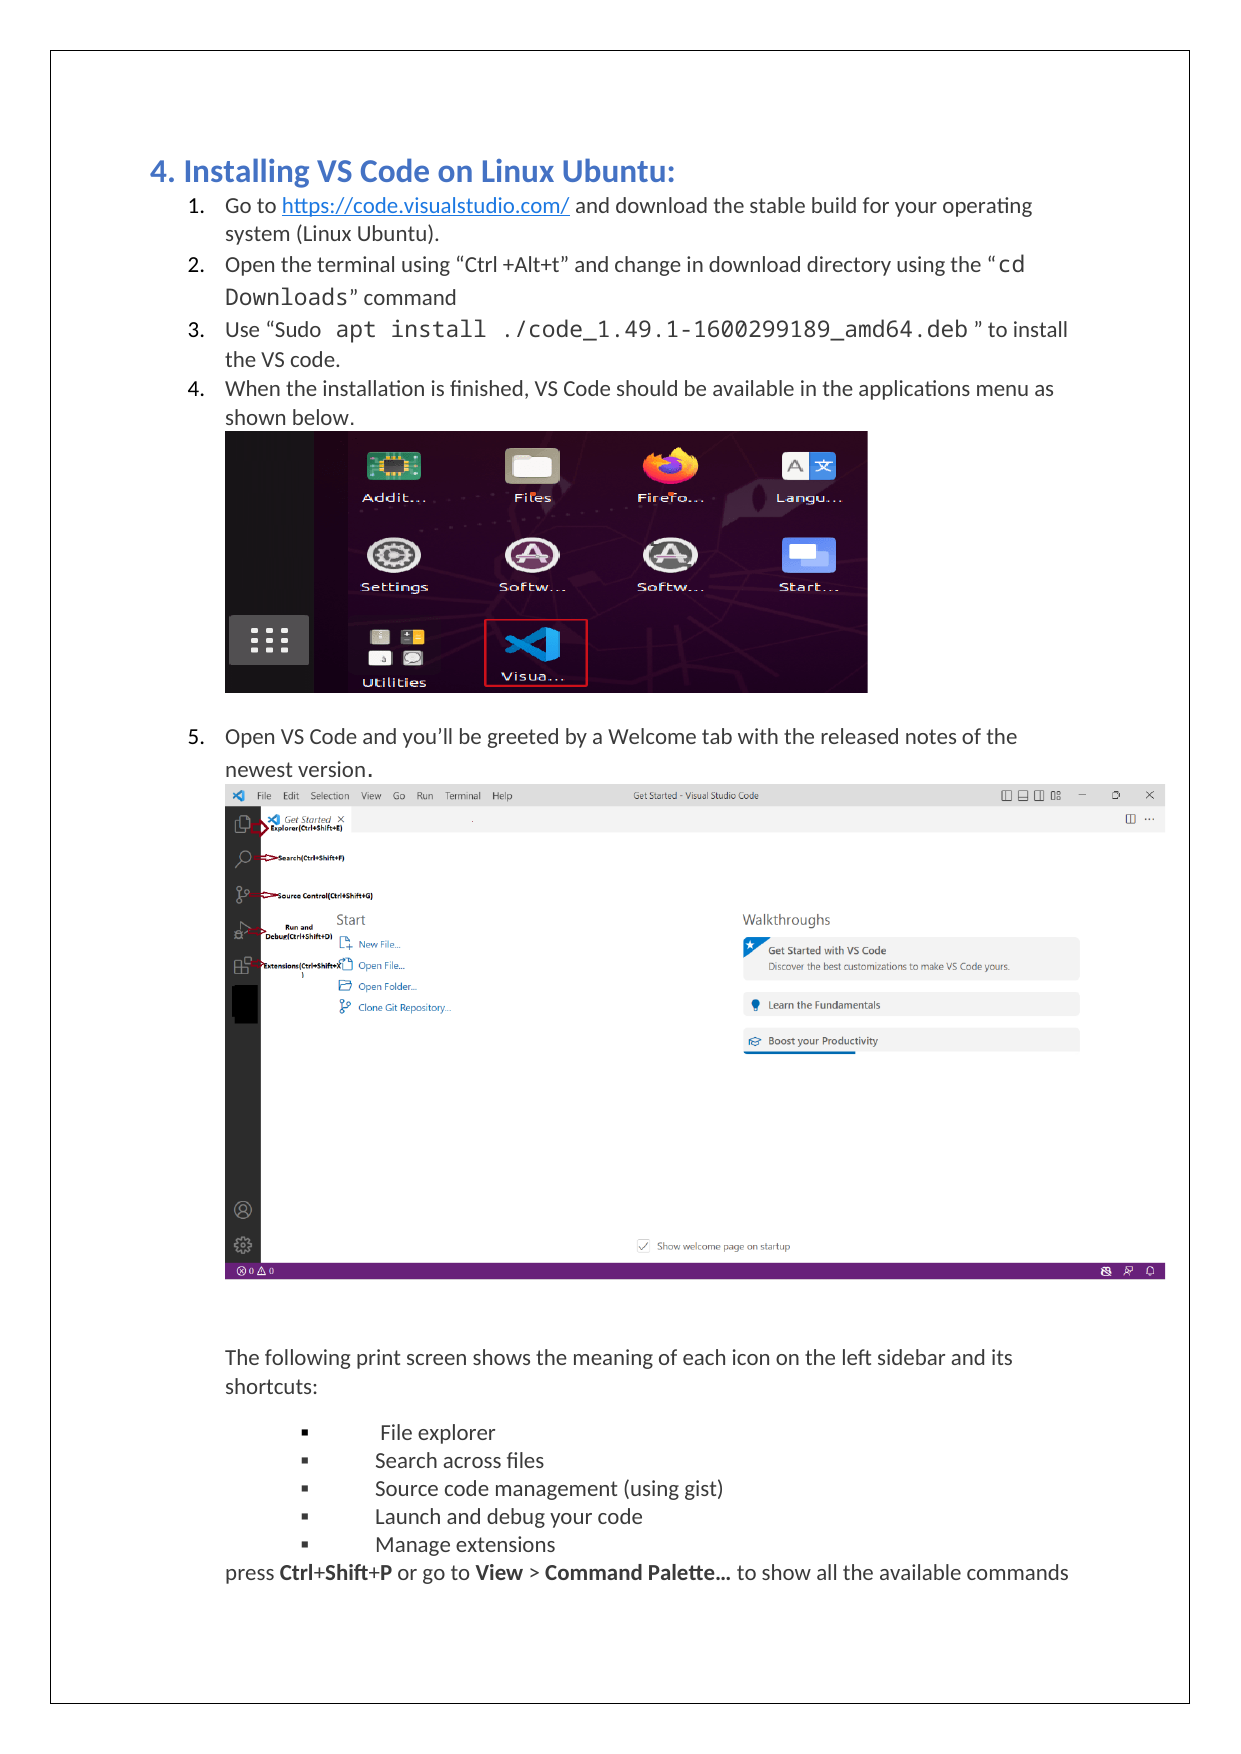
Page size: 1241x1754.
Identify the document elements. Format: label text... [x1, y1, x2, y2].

list The following print screen shows the meaning of each icon on the left sidebar and its shortcuts: [225, 1343, 1090, 1400]
list press Ctrl+Shift+P or go to View > Command Palette… to show all the available commands [225, 1558, 1090, 1586]
list Go to https://code.visualstudio.com/ and download the stable build for your operating system (Linux Ubuntu). [187, 191, 1090, 248]
list Open the terminal using “Ctrl +Alt+t” and change in download directory using the “cd Downloads” command [187, 248, 1090, 312]
list Source code management (using gist) [300, 1474, 1090, 1502]
list Open VS Code and you’ll be greeted by a Welcome tab with the released notes of the newest version. [187, 722, 1090, 784]
list When the installation is finished, VS Code should be available in the applications menu as shown below. [187, 374, 1090, 431]
list File explorer [300, 1418, 1090, 1446]
list Manage extensions [300, 1530, 1090, 1558]
list Launch and debug your code [300, 1502, 1090, 1530]
subtitle 4. Installing VS Code on Linux Ubuntu: [150, 150, 1090, 191]
list Use “Sudo apt install ./code_1.49.1-1600299189_amd64.deb ” to install the VS code. [187, 313, 1090, 373]
list Search across files [300, 1446, 1090, 1474]
